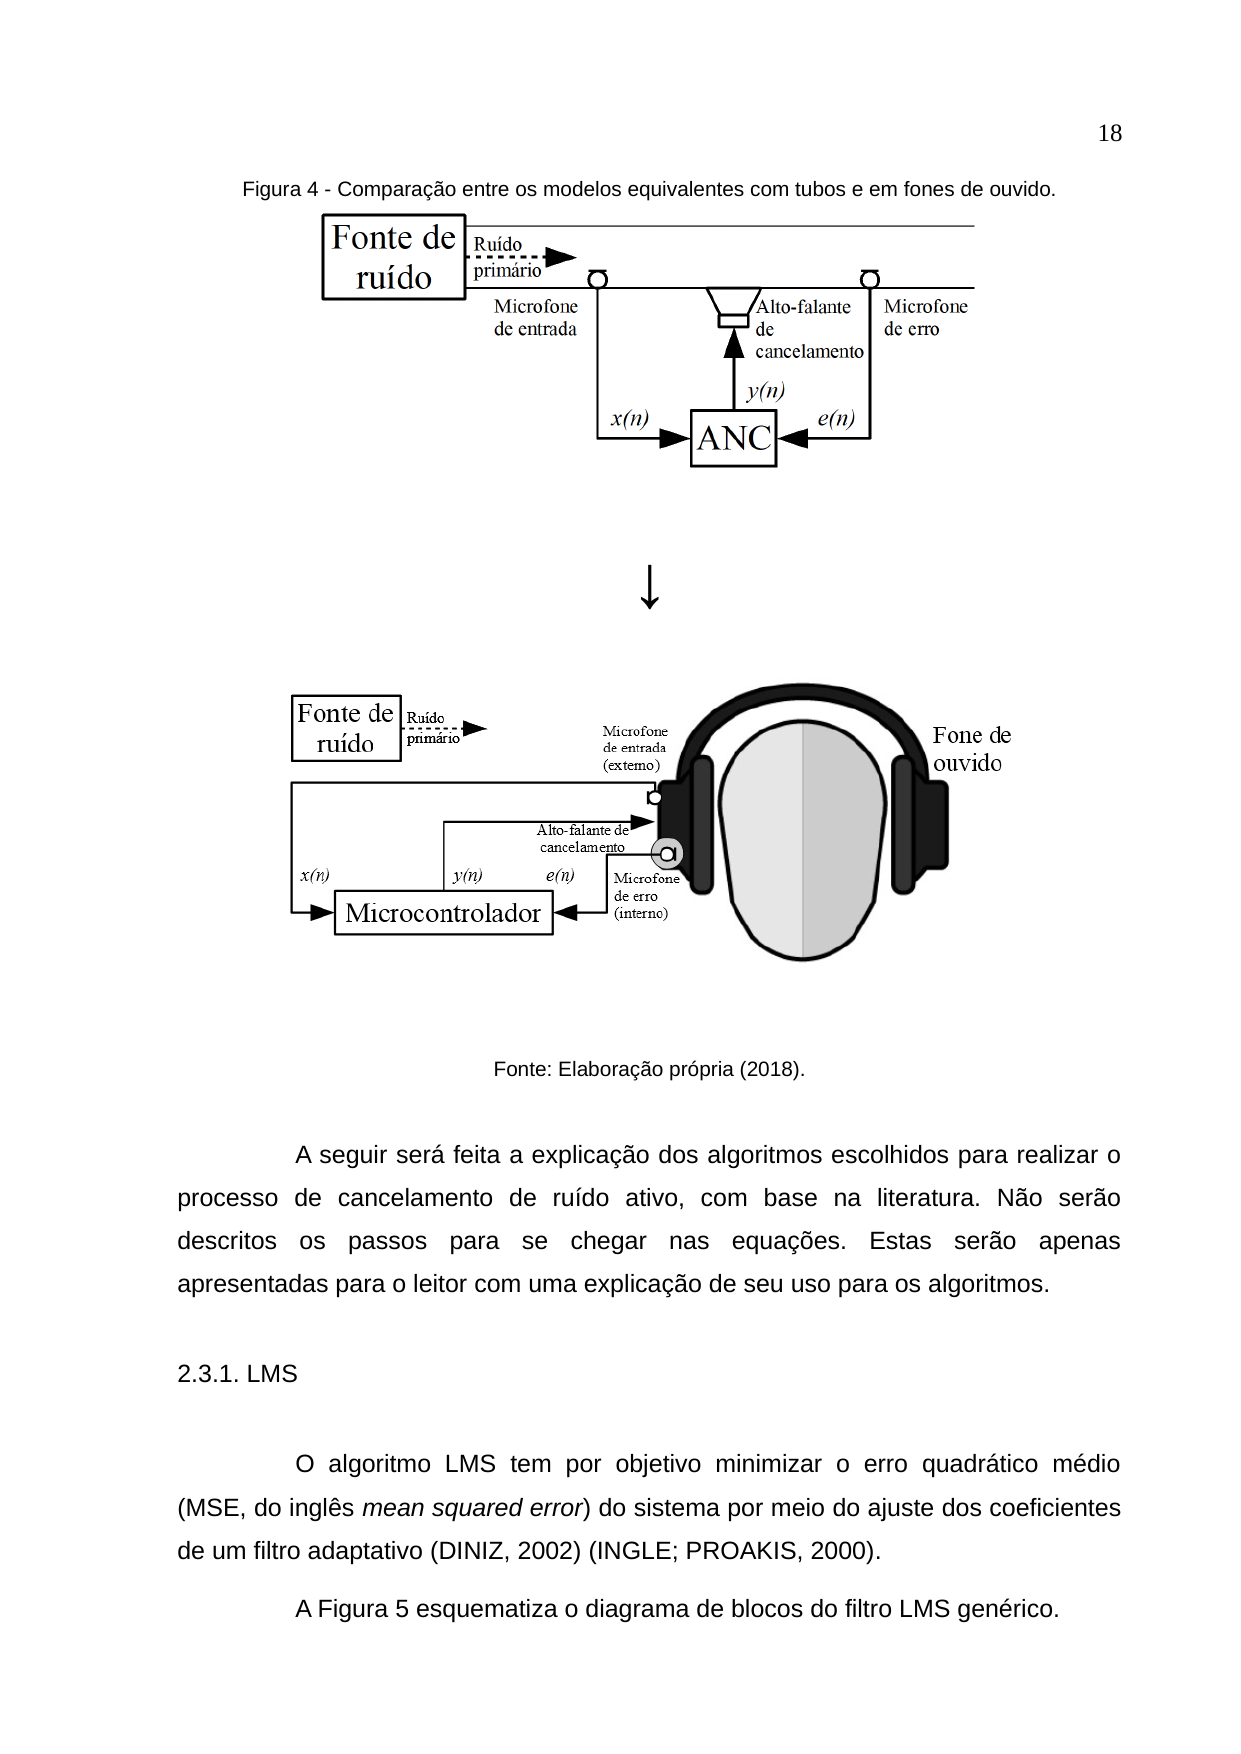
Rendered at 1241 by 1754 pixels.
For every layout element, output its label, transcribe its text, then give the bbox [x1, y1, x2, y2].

picture [306, 201, 993, 482]
table_cell Fonte: Elaboração própria (2018). [177, 1045, 1122, 1140]
text O algoritmo LMS tem por objetivo minimizar o erro quadrático médio (MSE, do inglês mean squared error) do sistema por meio do ajuste dos coeficientes de um filtro adaptativo (DINIZ, 2002) (INGLE; PROAKIS, 2000). [177, 1449, 1122, 1564]
table_header Comparação entre os modelos equivalentes com tubos e em fones de ouvido. [177, 177, 1122, 201]
picture [274, 666, 1025, 990]
subtitle 2.3.1. LMS [177, 1359, 1122, 1388]
text A seguir será feita a explicação dos algoritmos escolhidos para realizar o processo de cancelamento de ruído ativo, com base na literatura. Não serão descritos os passos para se chegar nas equações. Estas serão apenas apresentadas para o leitor com uma explicação de seu uso para os algoritmos. [177, 1140, 1122, 1298]
table_cell ↓ [177, 201, 1122, 1045]
text A Figura 5 esquematiza o diagrama de blocos do filtro LMS genérico. [177, 1594, 1122, 1622]
